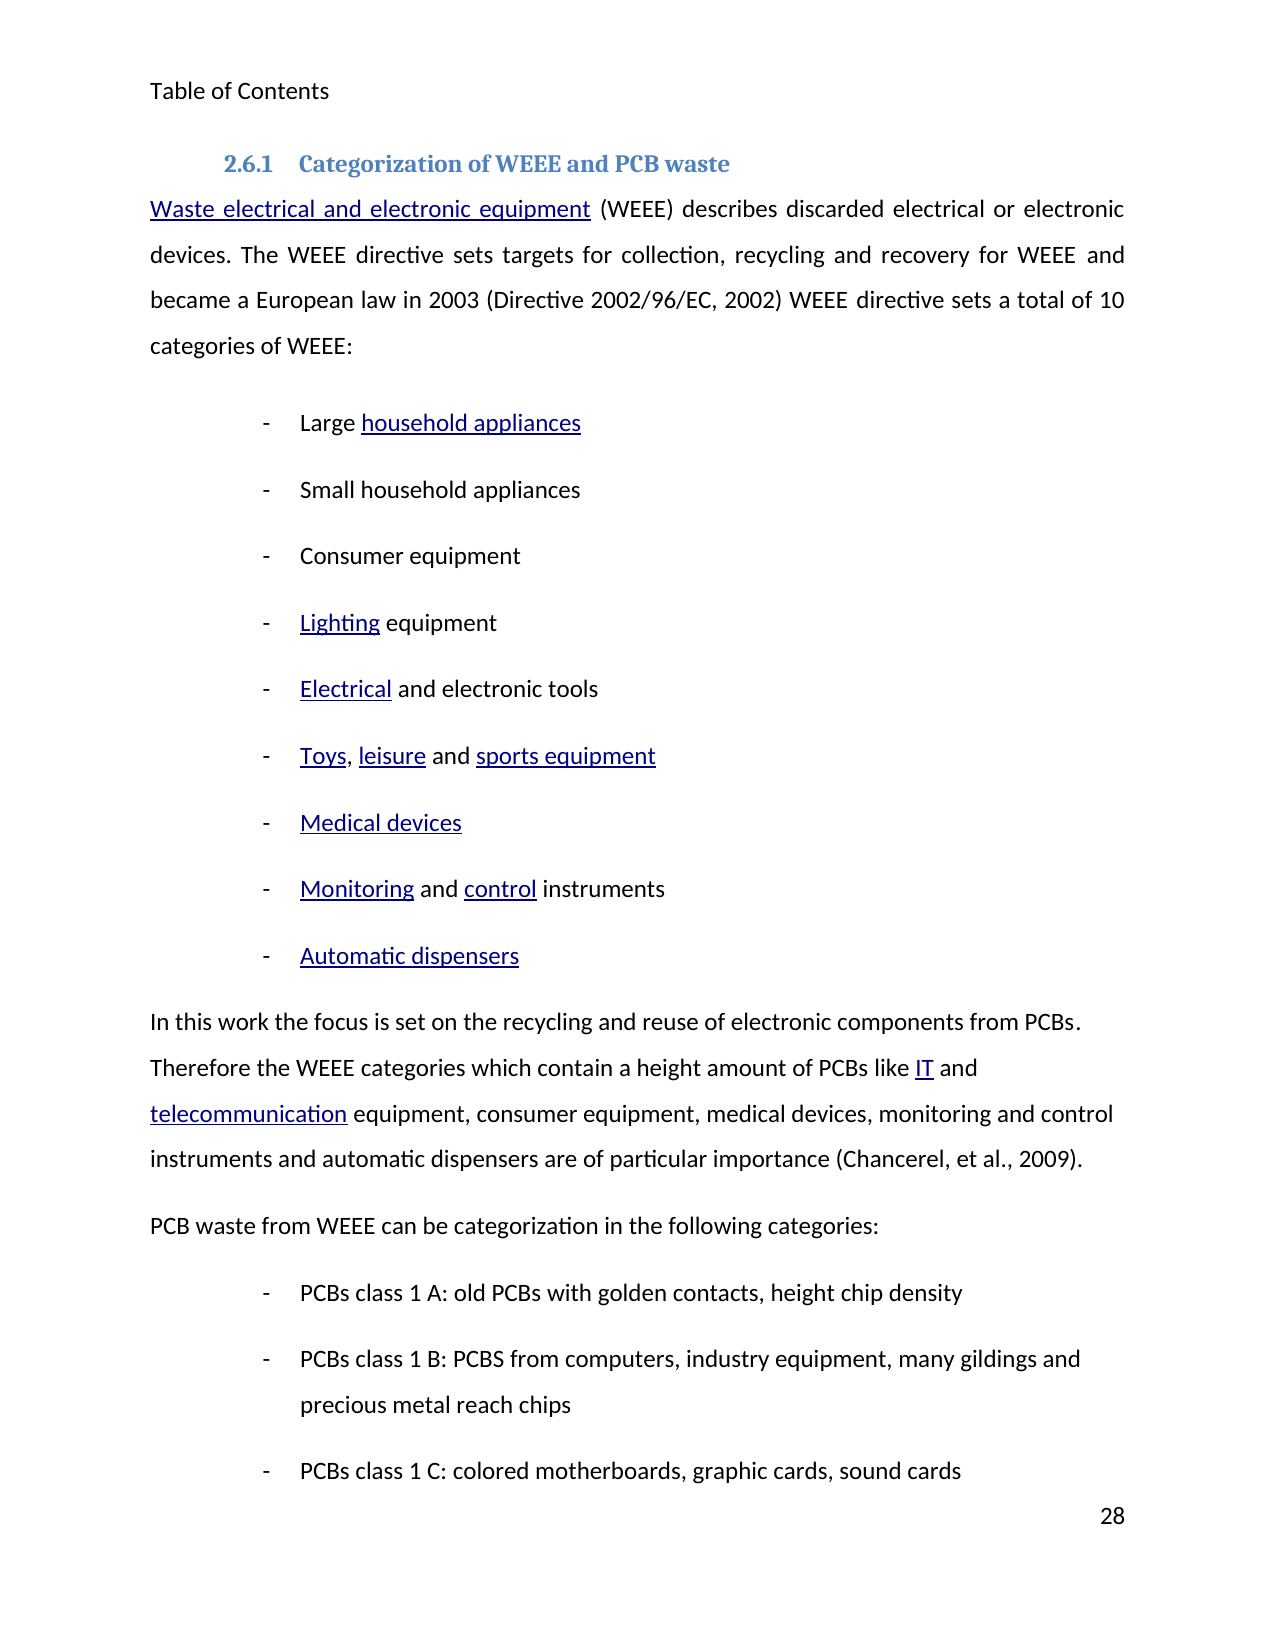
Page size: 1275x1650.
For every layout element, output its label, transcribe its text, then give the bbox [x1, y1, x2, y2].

text In this work the focus is set on the recycling and reuse of electronic components from PCBs. Therefore the WEEE categories which contain a height amount of PCBs like IT and telecommunication equipment, consumer equipment, medical devices, monitoring and control instruments and automatic dispensers are of particular importance (Chancerel, et al., 2009). [150, 1006, 1125, 1174]
text Waste electrical and electronic equipment (WEEE) describes discarded electrical or electronic devices. The WEEE directive sets targets for collection, recycling and recovery for WEEE and became a European law in 2003 (Directive 2002/96/EC, 2002) WEEE directive sets a total of 10 categories of WEEE: [150, 193, 1125, 361]
list Automatic dispensers [262, 940, 1125, 970]
subtitle Categorization of WEEE and PCB waste [224, 150, 1125, 179]
list Toys, leisure and sports equipment [262, 740, 1125, 771]
list PCBs class 1 A: old PCBs with golden contacts, height chip density [262, 1277, 1125, 1307]
list Small household appliances [262, 474, 1125, 504]
list Medical devices [262, 807, 1125, 837]
list PCBs class 1 B: PCBS from computers, industry equipment, many gildings and precious metal reach chips [262, 1343, 1125, 1419]
list Consumer equipment [262, 540, 1125, 571]
list Electrical and electronic tools [262, 673, 1125, 704]
list PCBs class 1 C: colored motherboards, graphic cards, sound cards [262, 1456, 1125, 1486]
list Monitoring and control instruments [262, 873, 1125, 904]
list Large household appliances [262, 407, 1125, 438]
text PCB waste from WEEE can be categorization in the following categories: [150, 1210, 1125, 1241]
list Lighting equipment [262, 607, 1125, 637]
